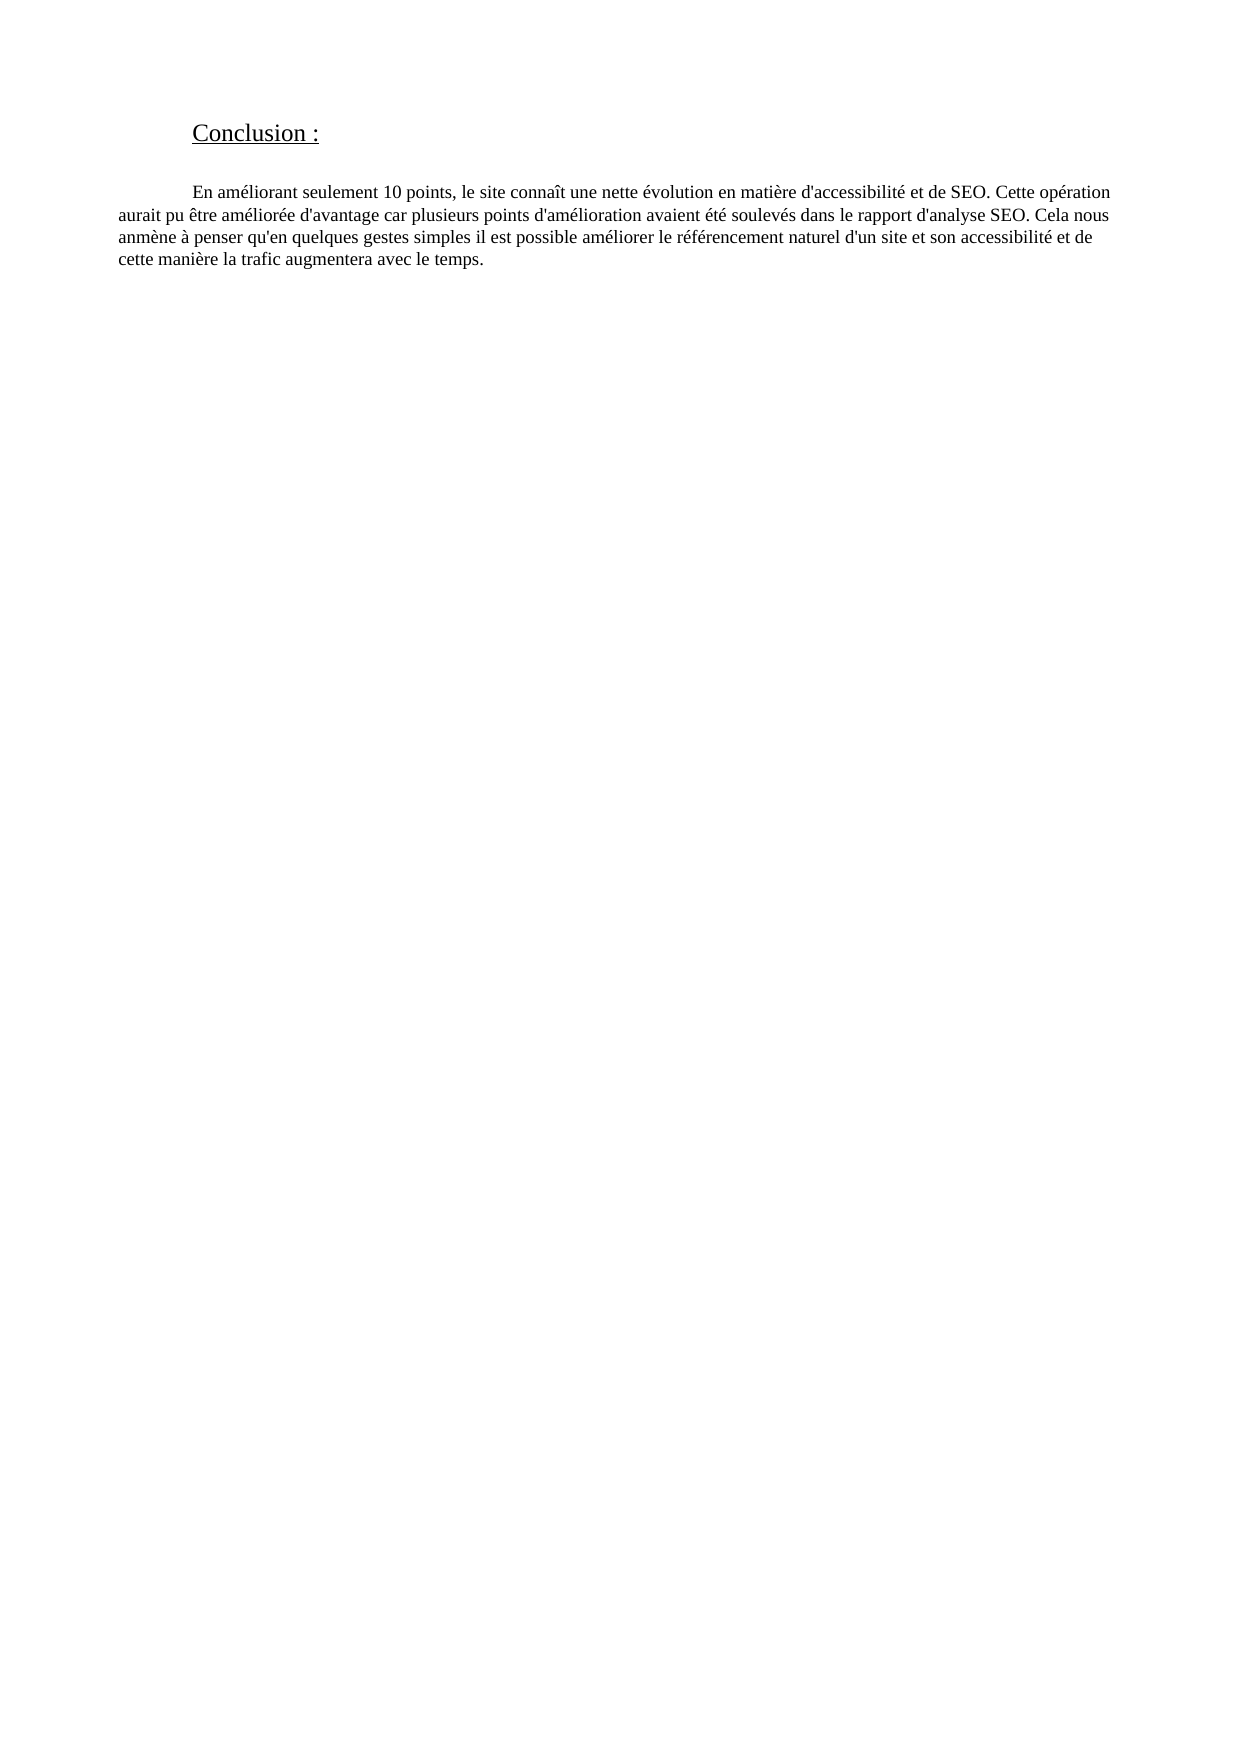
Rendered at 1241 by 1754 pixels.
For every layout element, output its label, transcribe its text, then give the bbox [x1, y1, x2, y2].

text Conclusion : [118, 118, 1122, 147]
text En améliorant seulement 10 points, le site connaît une nette évolution en matière d'accessibilité et de SEO. Cette opération aurait pu être améliorée d'avantage car plusieurs points d'amélioration avaient été soulevés dans le rapport d'analyse SEO. Cela nous anmène à penser qu'en quelques gestes simples il est possible améliorer le référencement naturel d'un site et son accessibilité et de cette manière la trafic augmentera avec le temps. [118, 176, 1122, 269]
